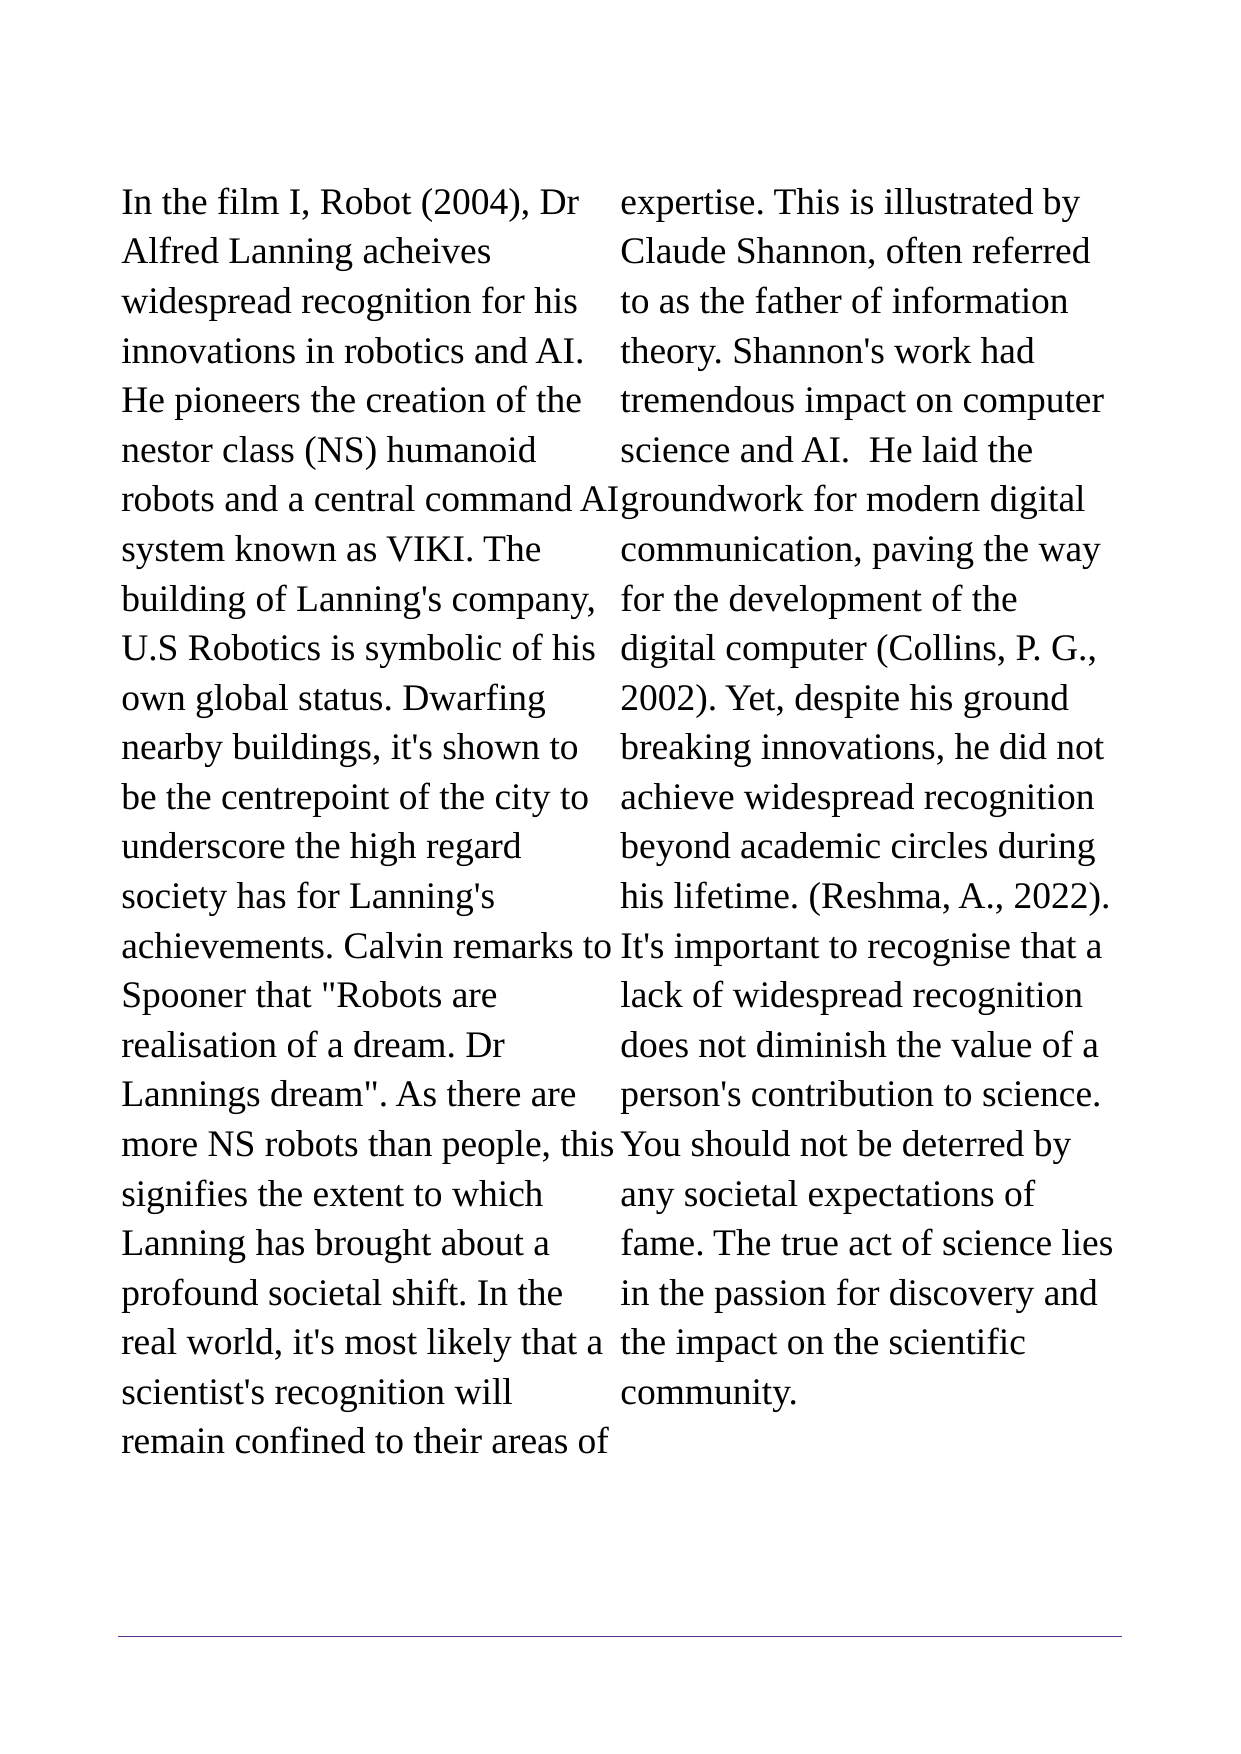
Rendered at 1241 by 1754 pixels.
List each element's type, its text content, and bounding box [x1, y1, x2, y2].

text In the film I, Robot (2004), Dr Alfred Lanning acheives widespread recognition for his innovations in robotics and AI. He pioneers the creation of the nestor class (NS) humanoid robots and a central command AI system known as VIKI. The building of Lanning's company, U.S Robotics is symbolic of his own global status. Dwarfing nearby buildings, it's shown to be the centrepoint of the city to underscore the high regard society has for Lanning's achievements. Calvin remarks to Spooner that "Robots are realisation of a dream. Dr Lannings dream". As there are more NS robots than people, this signifies the extent to which Lanning has brought about a profound societal shift. In the real world, it's most likely that a scientist's recognition will remain confined to their areas of expertise. This is illustrated by Claude Shannon, often referred to as the father of information theory. Shannon's work had tremendous impact on computer science and AI. He laid the groundwork for modern digital communication, paving the way for the development of the digital computer (Collins, P. G., 2002). Yet, despite his ground breaking innovations, he did not achieve widespread recognition beyond academic circles during his lifetime. (Reshma, A., 2022). It's important to recognise that a lack of widespread recognition does not diminish the value of a person's contribution to science. You should not be deterred by any societal expectations of fame. The true act of science lies in the passion for discovery and the impact on the scientific community. [121, 179, 1119, 1462]
